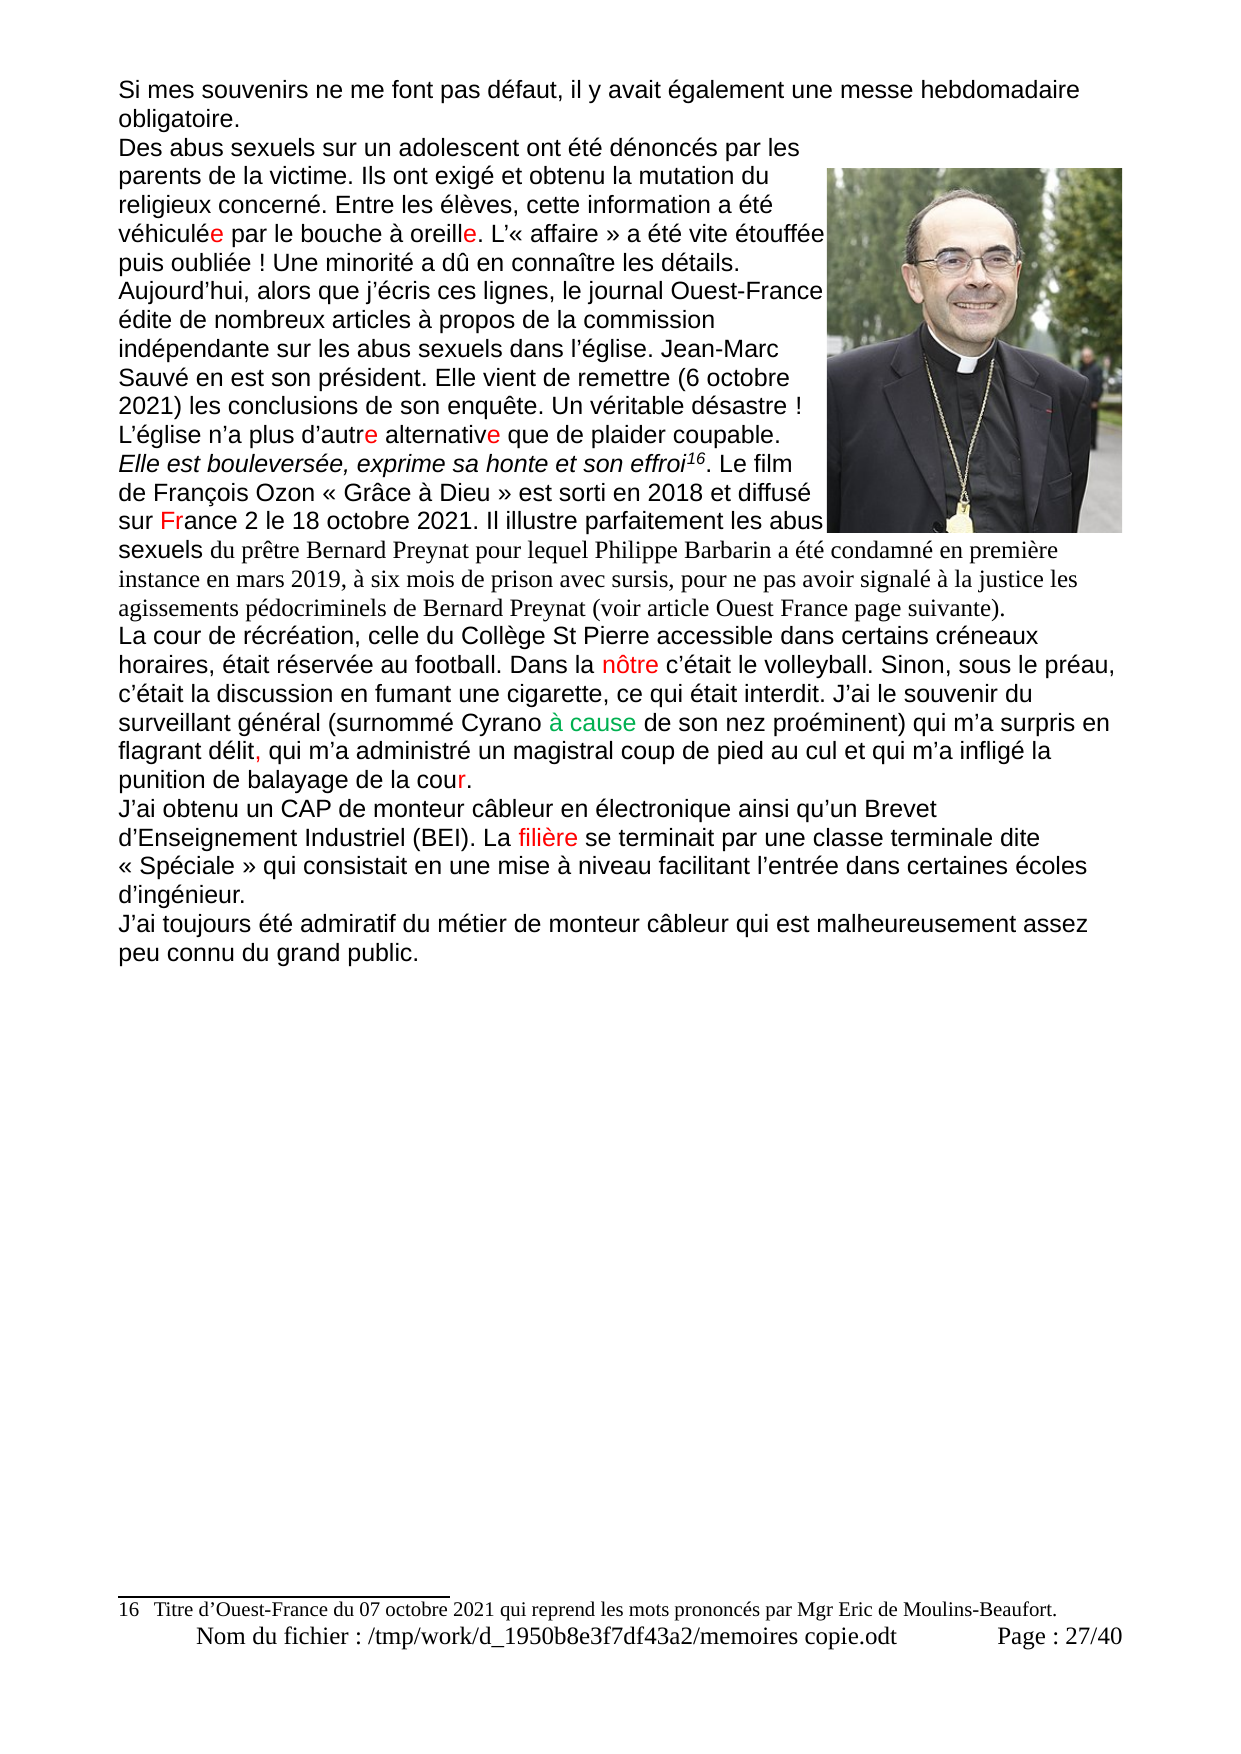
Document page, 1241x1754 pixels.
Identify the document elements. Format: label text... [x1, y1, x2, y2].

text La cour de récréation, celle du Collège St Pierre accessible dans certains créneaux horaires, était réservée au football. Dans la nôtre c’était le volleyball. Sinon, sous le préau, c’était la discussion en fumant une cigarette, ce qui était interdit. J’ai le souvenir du surveillant général (surnommé Cyrano à cause de son nez proéminent) qui m’a surpris en flagrant délit, qui m’a administré un magistral coup de pied au cul et qui m’a infligé la punition de balayage de la cour. [118, 621, 1122, 794]
text Si mes souvenirs ne me font pas défaut, il y avait également une messe hebdomadaire obligatoire. [118, 75, 1122, 132]
text J’ai toujours été admiratif du métier de monteur câbleur qui est malheureusement assez peu connu du grand public. [118, 909, 1122, 966]
text Titre d’Ouest-France du 07 octobre 2021 qui reprend les mots prononcés par Mgr Eric de Moulins-Beaufort. [118, 1569, 1122, 1593]
text Illustration 30: Cardinal et archevêque Philippe Barbarin (source Wikipédia) [827, 145, 1122, 168]
text Des abus sexuels sur un adolescent ont été dénoncés par les parents de la victime. Ils ont exigé et obtenu la mutation du religieux concerné. Entre les élèves, cette information a été véhiculée par le bouche à oreille. L’« affaire » a été vite étouffée puis oubliée ! Une minorité a dû en connaître les détails. Aujourd’hui, alors que j’écris ces lignes, le journal Ouest-France édite de nombreux articles à propos de la commission indépendante sur les abus sexuels dans l’église. Jean-Marc Sauvé en est son président. Elle vient de remettre (6 octobre 2021) les conclusions de son enquête. Un véritable désastre ! L’église n’a plus d’autre alternative que de plaider coupable. Elle est bouleversée, exprime sa honte et son effroi. Le film de François Ozon « Grâce à Dieu » est sorti en 2018 et diffusé sur France 2 le 18 octobre 2021. Il illustre parfaitement les abus sexuels du prêtre Bernard Preynat pour lequel Philippe Barbarin a été condamné en première instance en mars 2019, à six mois de prison avec sursis, pour ne pas avoir signalé à la justice les agissements pédocriminels de Bernard Preynat (voir article Ouest France page suivante). [118, 132, 1122, 621]
text J’ai obtenu un CAP de monteur câbleur en électronique ainsi qu’un Brevet d’Enseignement Industriel (BEI). La filière se terminait par une classe terminale dite « Spéciale » qui consistait en une mise à niveau facilitant l’entrée dans certaines écoles d’ingénieur. [118, 794, 1122, 909]
